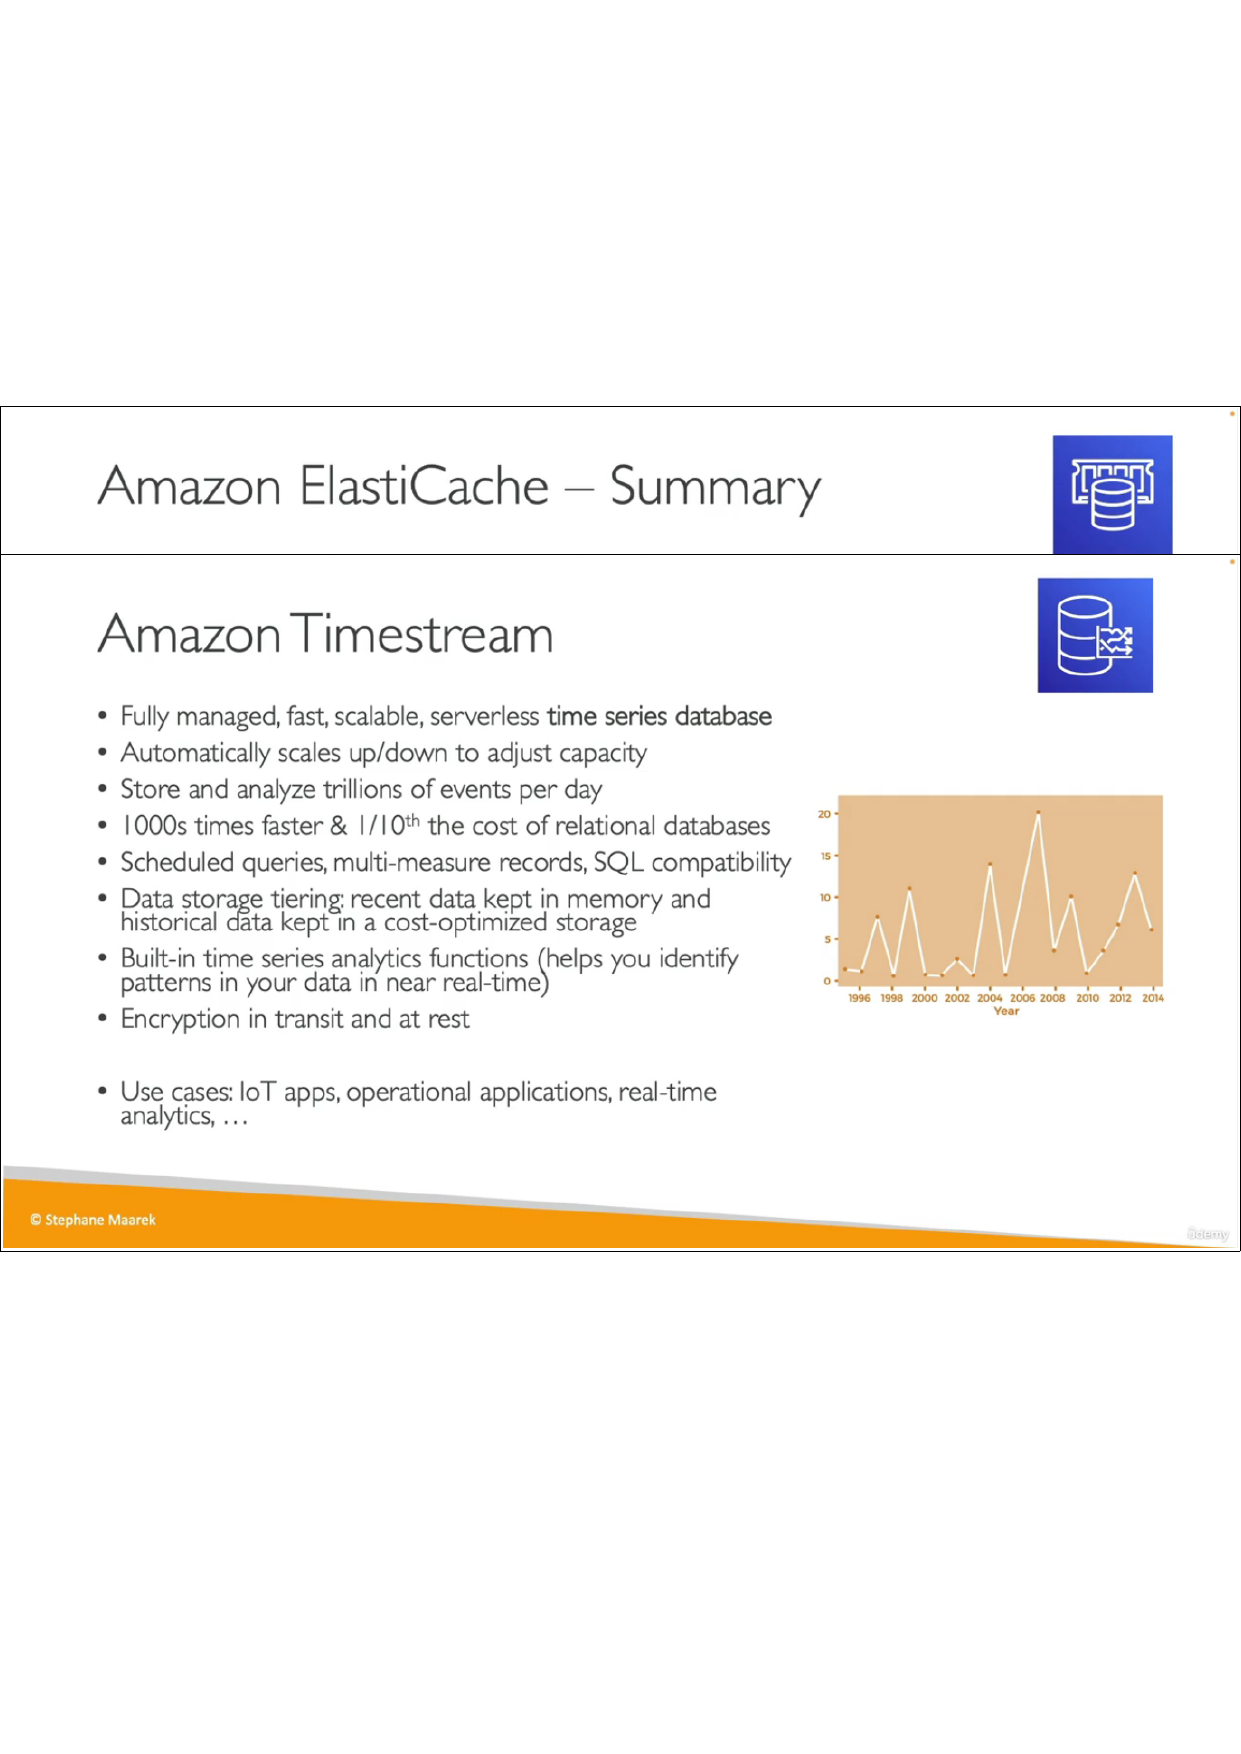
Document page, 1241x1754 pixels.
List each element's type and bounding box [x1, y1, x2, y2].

picture [3, 408, 1238, 554]
picture [3, 557, 1238, 1248]
